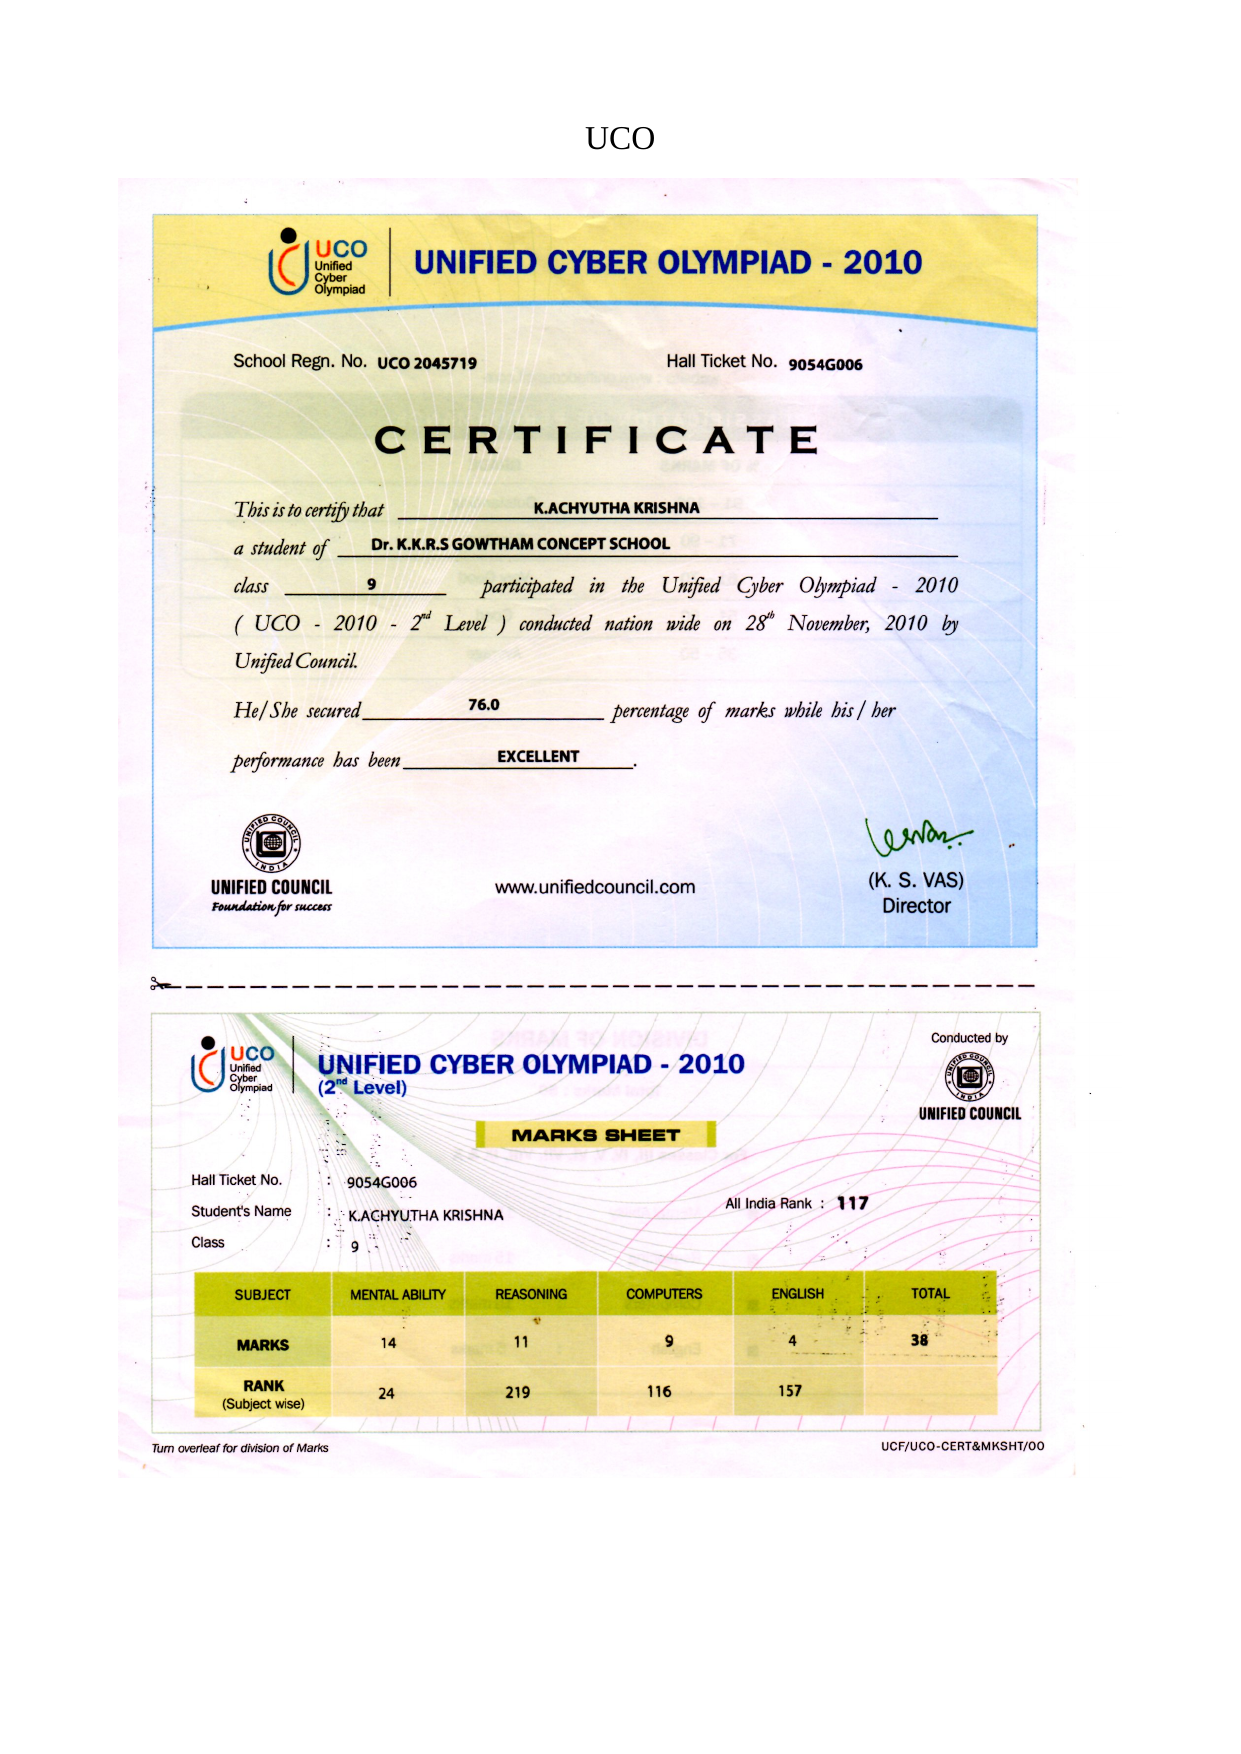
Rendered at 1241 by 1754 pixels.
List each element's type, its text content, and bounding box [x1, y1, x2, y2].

picture [118, 178, 1123, 1478]
text UCO [118, 118, 1122, 156]
